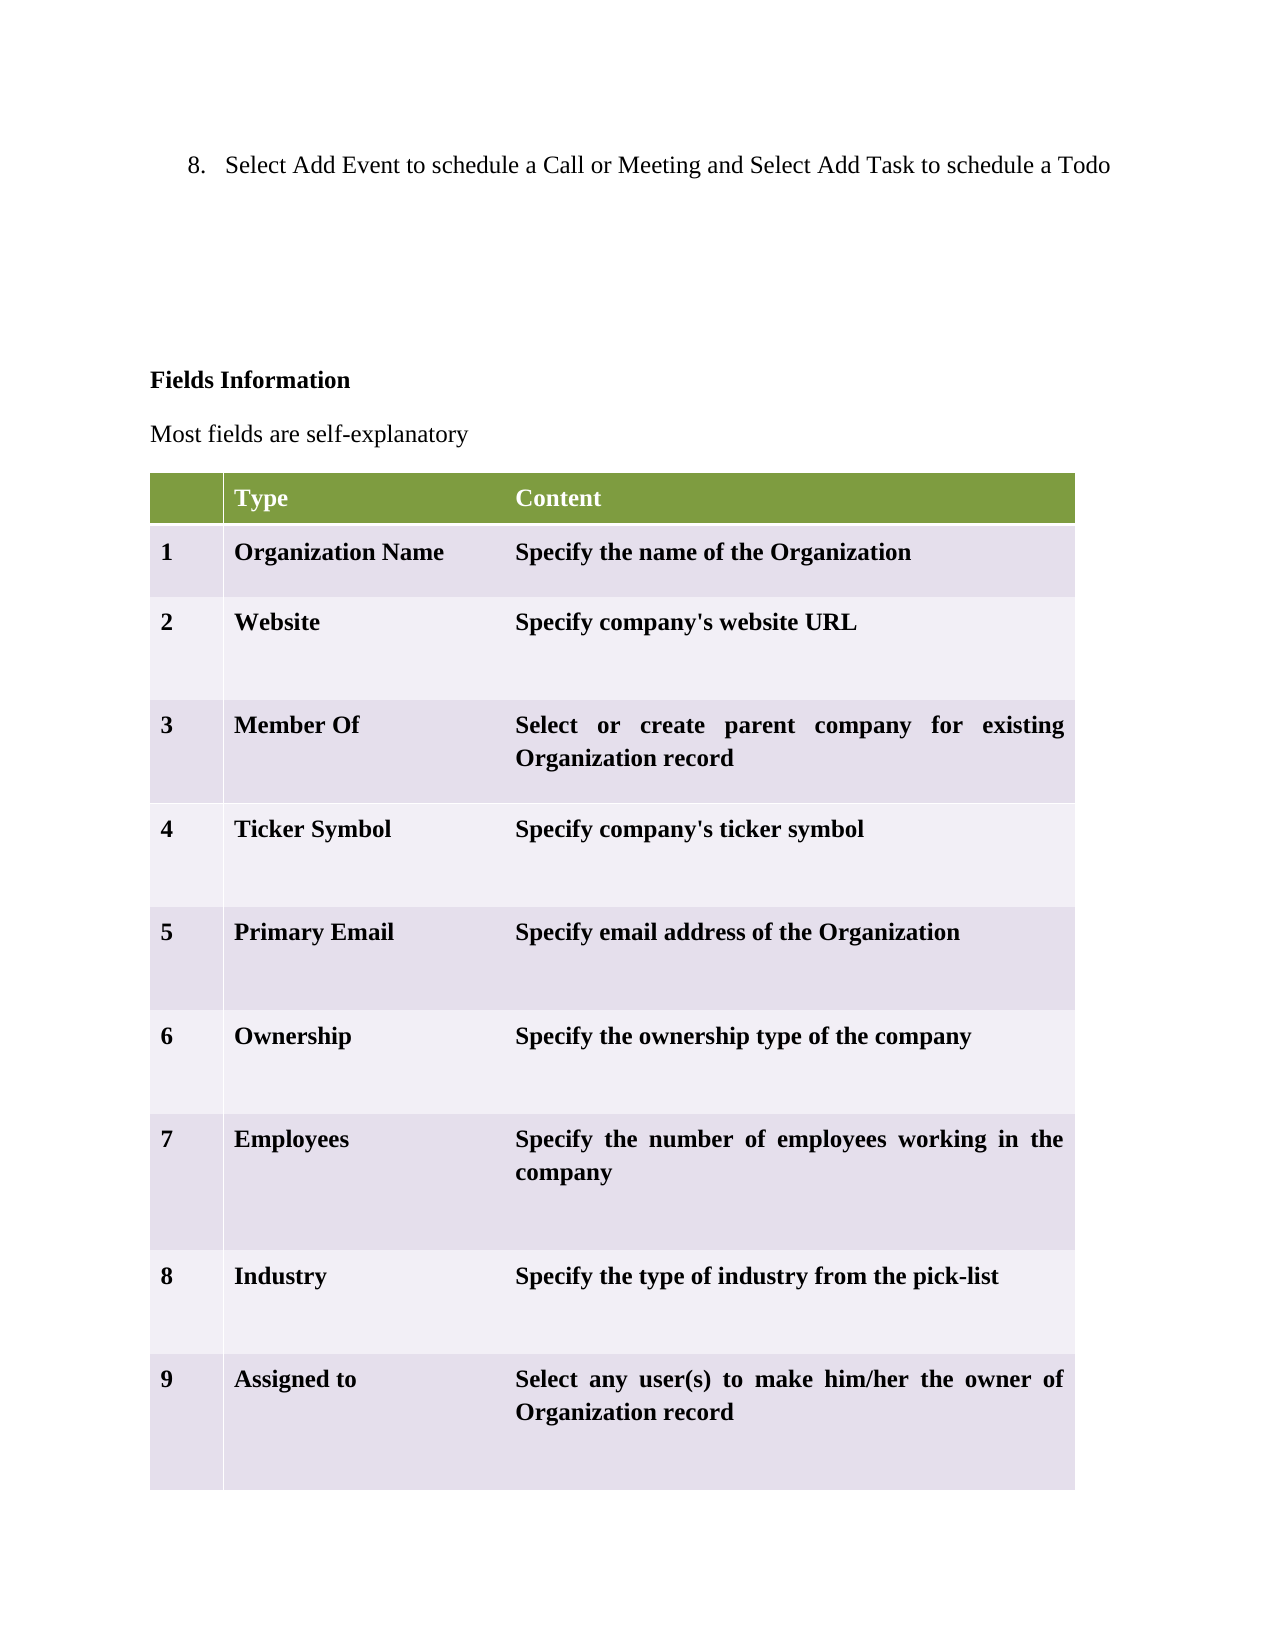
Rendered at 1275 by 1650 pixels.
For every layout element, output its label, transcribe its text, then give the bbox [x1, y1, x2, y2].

table_cell Ownership [224, 1010, 505, 1114]
table_cell Organization Name [224, 526, 505, 597]
table_cell Ticker Symbol [224, 804, 505, 907]
table_cell 2 [150, 597, 223, 700]
table_header Type [224, 473, 505, 523]
text Fields Information [150, 365, 1125, 394]
table_cell 5 [150, 907, 223, 1010]
table_cell 6 [150, 1010, 223, 1114]
list Select Add Event to schedule a Call or Meeting and Select Add Task to schedule a Todo [187, 150, 1125, 179]
text Most fields are self-explanatory [150, 419, 1125, 448]
table_cell Assigned to [224, 1354, 505, 1490]
table_cell Primary Email [224, 907, 505, 1010]
table_cell 8 [150, 1250, 223, 1354]
table_cell Select any user(s) to make him/her the owner of Organization record [505, 1354, 1075, 1490]
table_cell 7 [150, 1114, 223, 1250]
table_cell Specify the type of industry from the pick-list [505, 1250, 1075, 1354]
table_cell Specify company's website URL [505, 597, 1075, 700]
table_cell Specify company's ticker symbol [505, 804, 1075, 907]
table_cell Member Of [224, 700, 505, 803]
table_cell Select or create parent company for existing Organization record [505, 700, 1075, 803]
table_cell Specify the number of employees working in the company [505, 1114, 1075, 1250]
table_cell 1 [150, 526, 223, 597]
table_cell Industry [224, 1250, 505, 1354]
table_cell 3 [150, 700, 223, 803]
table_cell Specify email address of the Organization [505, 907, 1075, 1010]
table_header [150, 473, 223, 523]
table_cell Website [224, 597, 505, 700]
table_cell 9 [150, 1354, 223, 1490]
table_cell Specify the ownership type of the company [505, 1010, 1075, 1114]
table_cell Employees [224, 1114, 505, 1250]
table_cell 4 [150, 804, 223, 907]
table_cell Specify the name of the Organization [505, 526, 1075, 597]
table_header Content [505, 473, 1075, 523]
